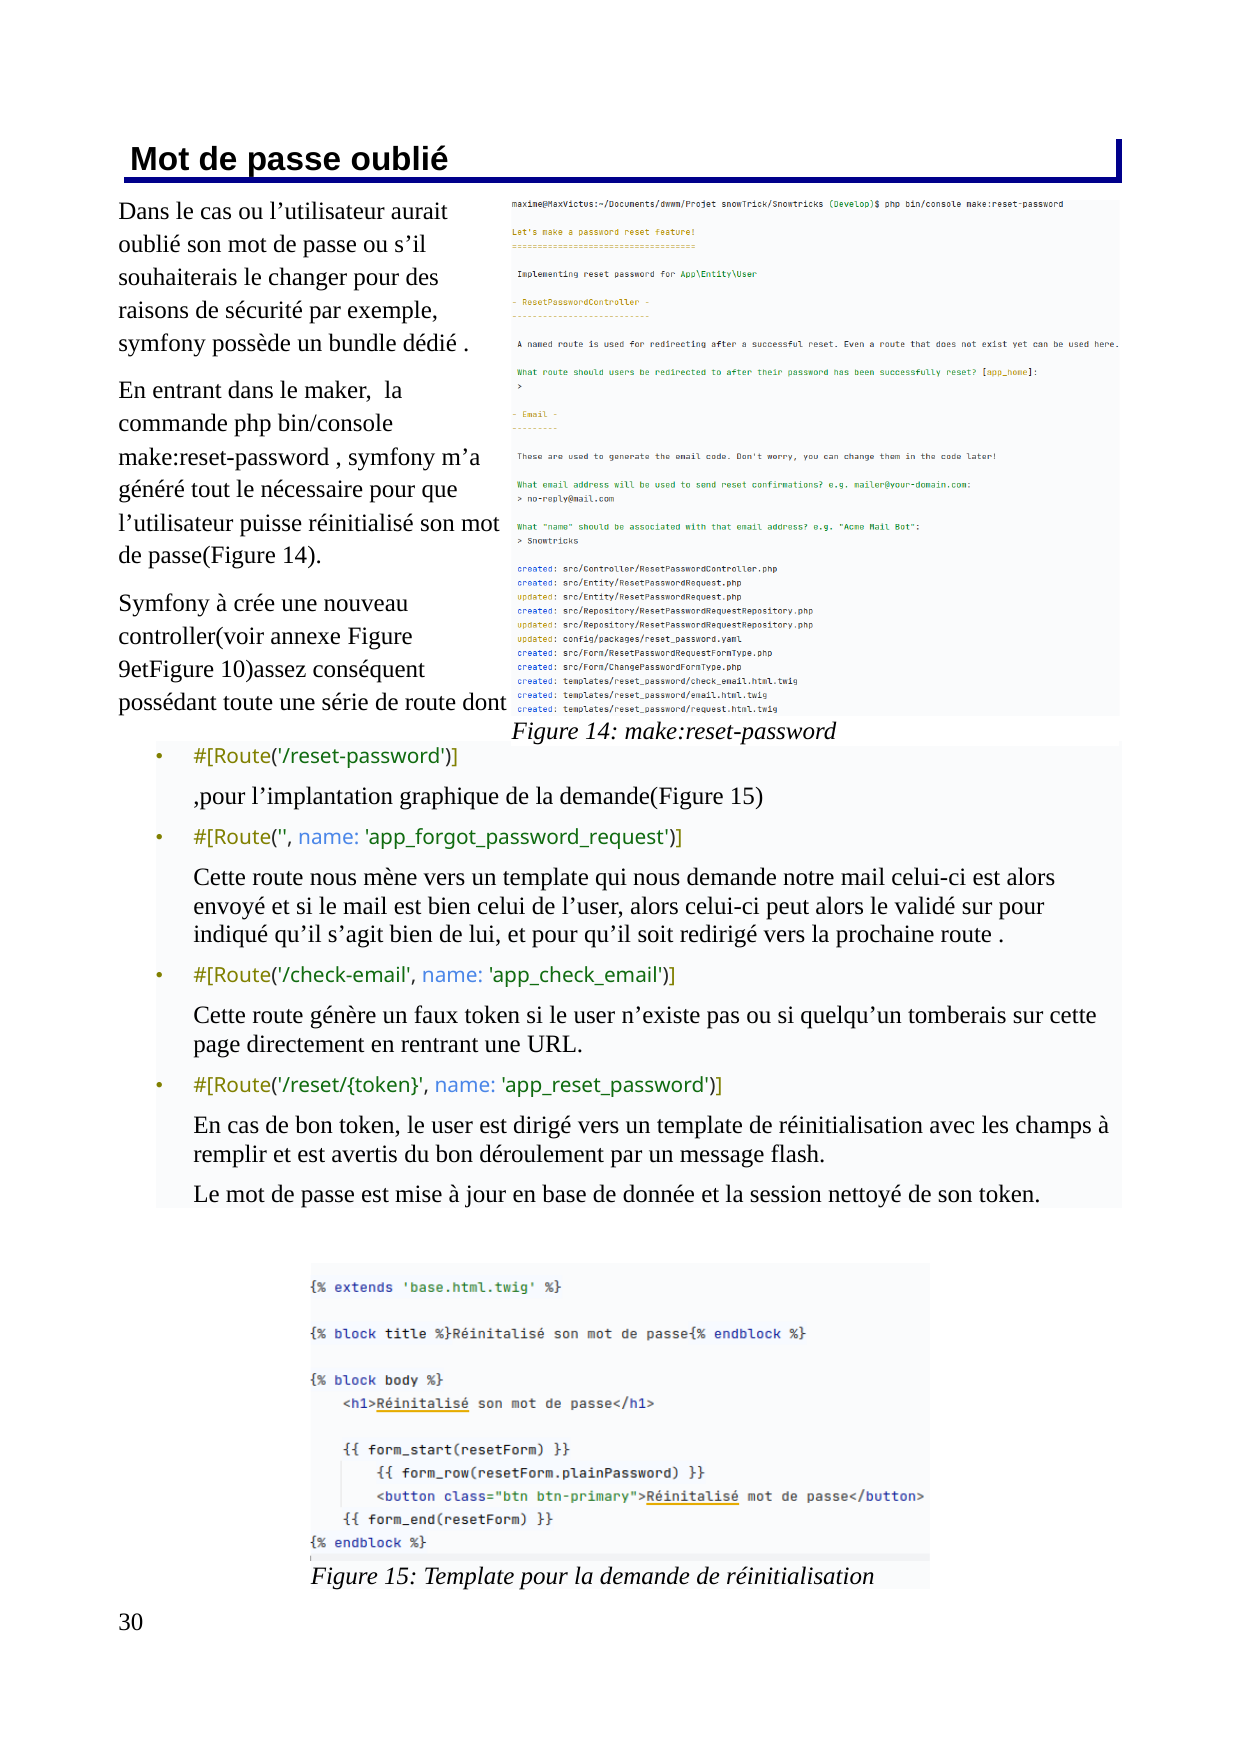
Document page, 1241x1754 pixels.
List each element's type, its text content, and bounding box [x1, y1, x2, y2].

list #[Route('/check-email', name: 'app_check_email')] [156, 960, 1122, 989]
list #[Route('/reset-password')] [156, 741, 1122, 769]
text Figure 14: make:reset-password [511, 716, 1119, 745]
list En cas de bon token, le user est dirigé vers un template de réinitialisation avec les champs à remplir et est avertis du bon déroulement par un message flash. [156, 1110, 1122, 1168]
list Cette route génère un faux token si le user n’existe pas ou si quelqu’un tomberais sur cette page directement en rentrant une URL. [156, 1001, 1122, 1058]
text Symfony à crée une nouveau controller(voir annexe Figure 9etFigure 10)assez conséquent possédant toute une série de route dont [118, 588, 511, 716]
picture [310, 1275, 930, 1561]
list Figure 15: Template pour la demande de réinitialisation [311, 1561, 930, 1589]
subtitle Mot de passe oublié [118, 139, 1116, 177]
list Le mot de passe est mise à jour en base de donnée et la session nettoyé de son token. [156, 1179, 1122, 1208]
list #[Route('', name: 'app_forgot_password_request')] [156, 822, 1122, 850]
text Dans le cas ou l’utilisateur aurait oublié son mot de passe ou s’il souhaiterais le changer pour des raisons de sécurité par exemple, symfony possède un bundle dédié . [118, 188, 1122, 357]
list ,pour l’implantation graphique de la demande(Figure 15) [156, 781, 1122, 810]
list #[Route('/reset/{token}', name: 'app_reset_password')] [156, 1070, 1122, 1098]
picture [511, 200, 1120, 716]
text En entrant dans le maker, la commande php bin/console make:reset-password , symfony m’a généré tout le nécessaire pour que l’utilisateur puisse réinitialisé son mot de passe(Figure 14). [118, 376, 511, 569]
list Cette route nous mène vers un template qui nous demande notre mail celui-ci est alors envoyé et si le mail est bien celui de l’user, alors celui-ci peut alors le validé sur pour indiqué qu’il s’agit bien de lui, et pour qu’il soit redirigé vers la prochaine route . [156, 862, 1122, 948]
list [311, 1263, 930, 1275]
